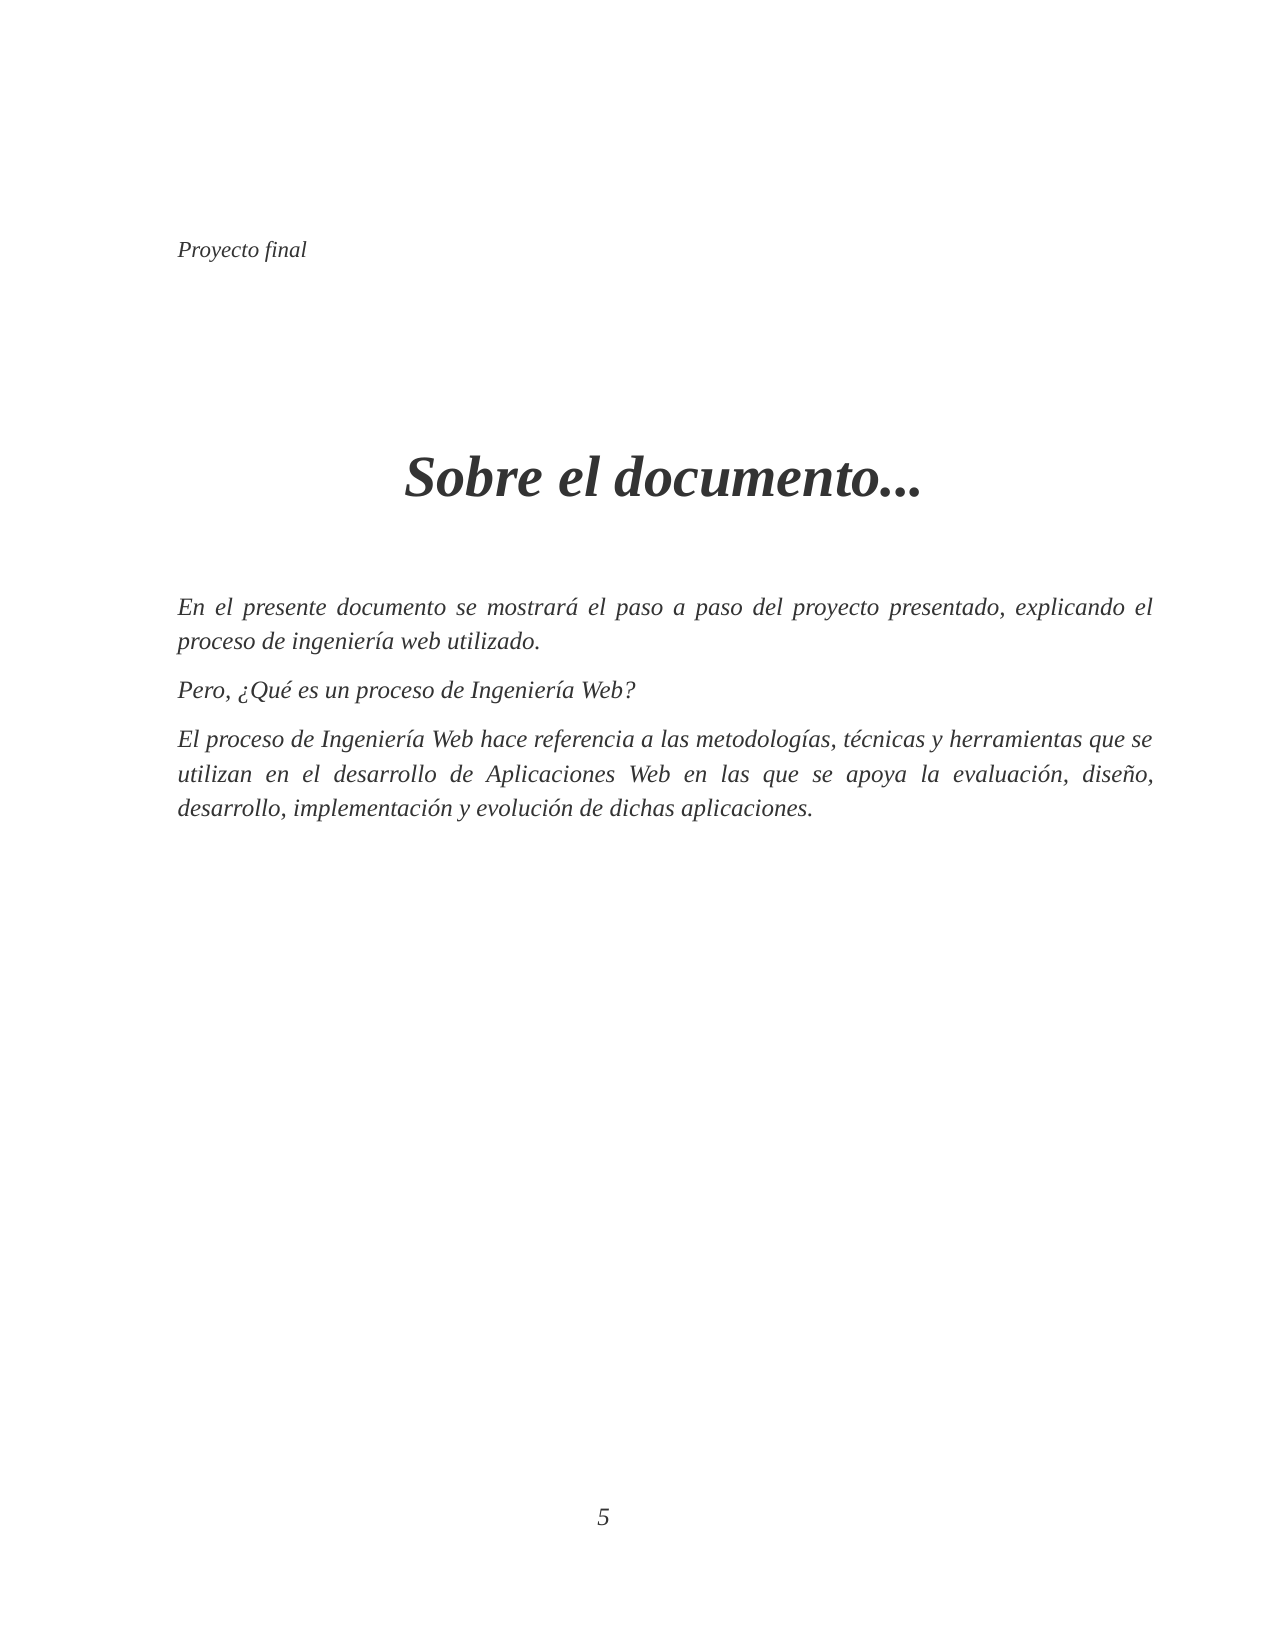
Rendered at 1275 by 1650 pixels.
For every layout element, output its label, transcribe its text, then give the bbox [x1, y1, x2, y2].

text Pero, ¿Qué es un proceso de Ingeniería Web? [177, 675, 1157, 704]
text En el presente documento se mostrará el paso a paso del proyecto presentado, explicando el proceso de ingeniería web utilizado. [177, 592, 1157, 655]
text El proceso de Ingeniería Web hace referencia a las metodologías, técnicas y herramientas que se utilizan en el desarrollo de Aplicaciones Web en las que se apoya la evaluación, diseño, desarrollo, implementación y evolución de dichas aplicaciones. [177, 724, 1157, 822]
title Sobre el documento... [177, 442, 1157, 509]
